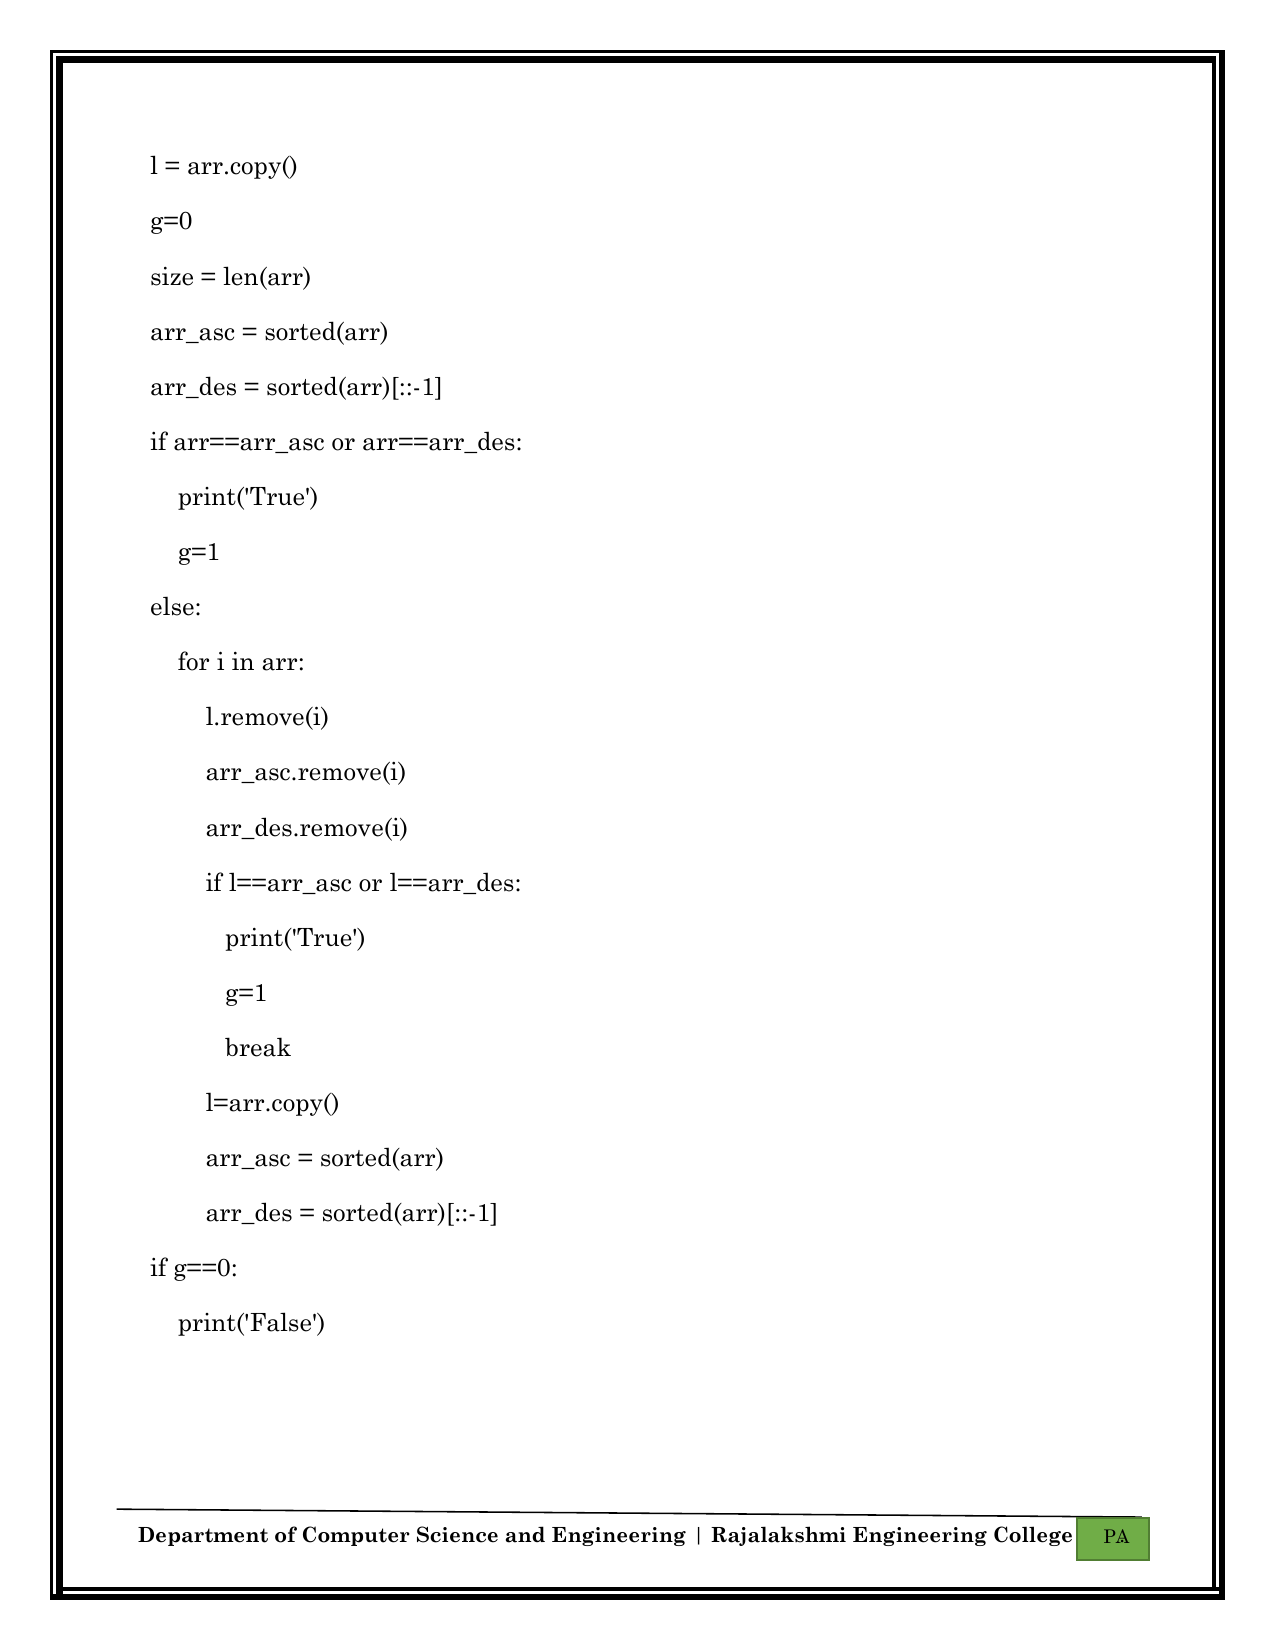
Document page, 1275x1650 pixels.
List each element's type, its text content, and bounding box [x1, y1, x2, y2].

text if g==0: [150, 1252, 1125, 1282]
text else: [150, 591, 1125, 621]
text if l==arr_asc or l==arr_des: [150, 866, 1125, 896]
text g=0 [150, 205, 1125, 235]
text for i in arr: [150, 646, 1125, 676]
text arr_des = sorted(arr)[::-1] [150, 1197, 1125, 1227]
text arr_asc.remove(i) [150, 756, 1125, 786]
text if arr==arr_asc or arr==arr_des: [150, 426, 1125, 456]
text l.remove(i) [150, 701, 1125, 731]
text arr_asc = sorted(arr) [150, 315, 1125, 345]
text g=1 [150, 536, 1125, 566]
text print('True') [150, 481, 1125, 511]
text arr_des.remove(i) [150, 811, 1125, 841]
text arr_asc = sorted(arr) [150, 1142, 1125, 1172]
text g=1 [150, 977, 1125, 1007]
text print('False') [150, 1307, 1125, 1337]
text arr_des = sorted(arr)[::-1] [150, 370, 1125, 401]
text size = len(arr) [150, 260, 1125, 290]
text l = arr.copy() [150, 150, 1125, 180]
text break [150, 1032, 1125, 1062]
text l=arr.copy() [150, 1087, 1125, 1117]
text print('True') [150, 921, 1125, 952]
